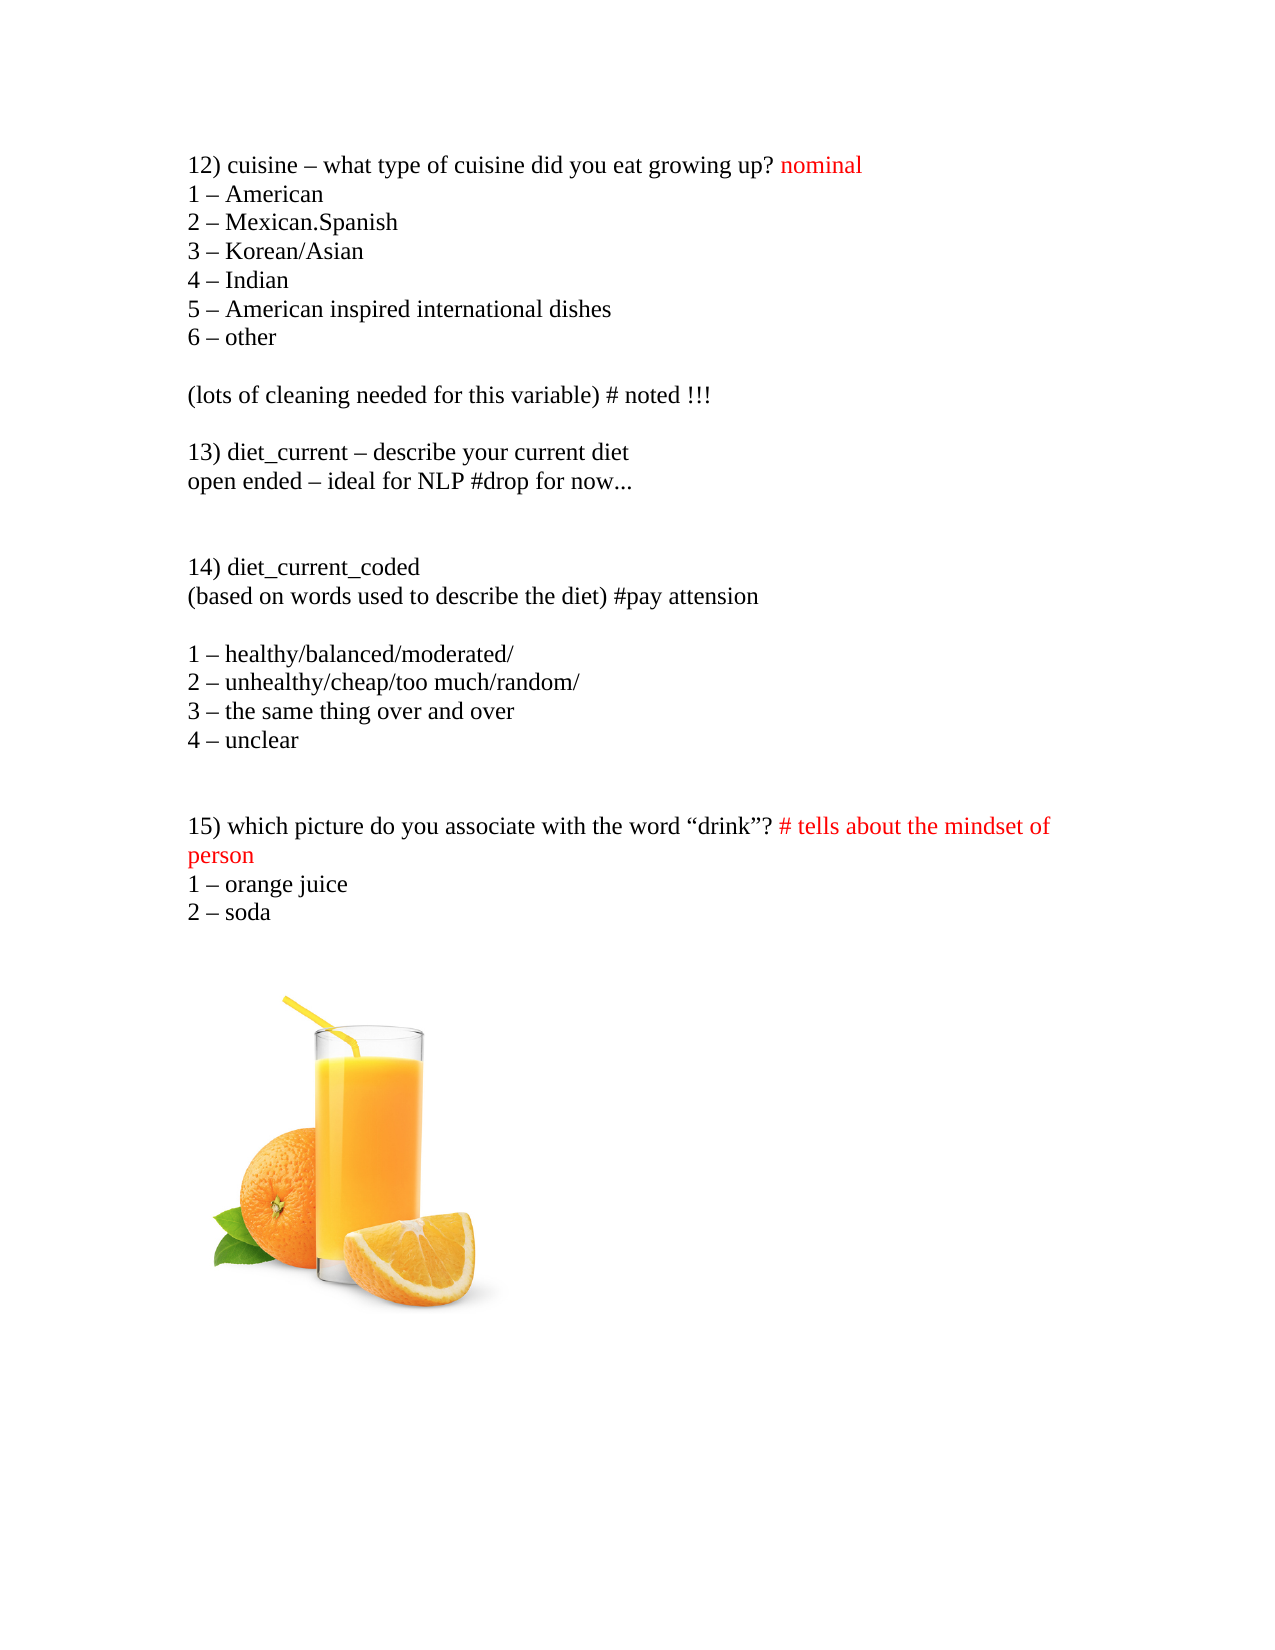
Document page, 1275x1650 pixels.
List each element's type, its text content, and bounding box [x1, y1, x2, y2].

text 13) diet_current – describe your current diet [187, 437, 1087, 466]
picture [187, 983, 525, 1322]
text 15) which picture do you associate with the word “drink”? # tells about the mindset of person [187, 811, 1087, 869]
text 3 – Korean/Asian [187, 236, 1087, 265]
text (lots of cleaning needed for this variable) # noted !!! [187, 380, 1087, 409]
text (based on words used to describe the diet) #pay attension [187, 581, 1087, 610]
text 1 – healthy/balanced/moderated/ [187, 639, 1087, 667]
text 1 – orange juice [187, 869, 1087, 897]
text 2 – Mexican.Spanish [187, 207, 1087, 236]
text 1 – American [187, 179, 1087, 207]
text 5 – American inspired international dishes [187, 294, 1087, 322]
text 2 – unhealthy/cheap/too much/random/ [187, 667, 1087, 696]
text 2 – soda [187, 897, 1087, 926]
text 6 – other [187, 322, 1087, 351]
text 4 – Indian [187, 265, 1087, 294]
text 14) diet_current_coded [187, 552, 1087, 581]
text 4 – unclear [187, 725, 1087, 754]
text 3 – the same thing over and over [187, 696, 1087, 725]
text open ended – ideal for NLP #drop for now... [187, 466, 1087, 495]
text 12) cuisine – what type of cuisine did you eat growing up? nominal [187, 150, 1087, 179]
